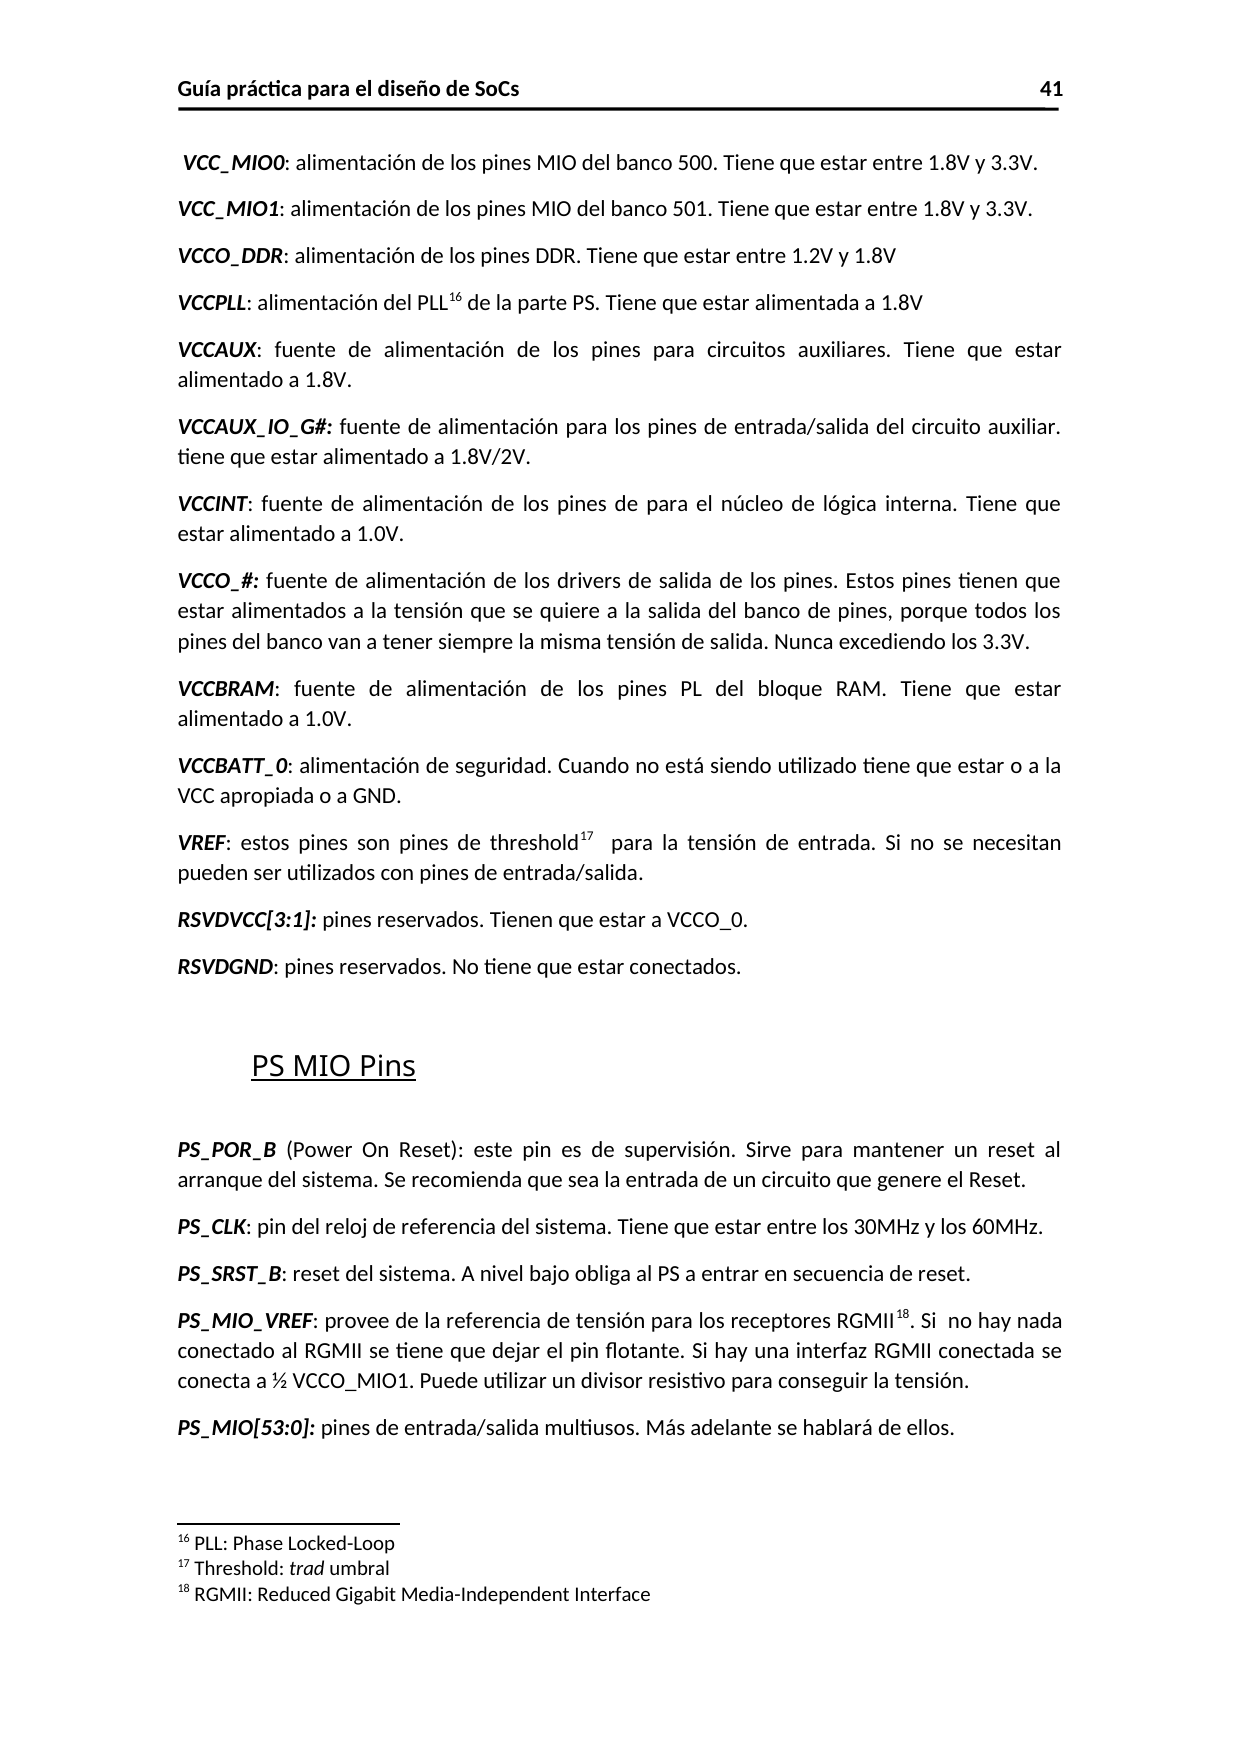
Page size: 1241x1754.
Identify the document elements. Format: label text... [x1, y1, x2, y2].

text VCCBATT_0: alimentación de seguridad. Cuando no está siendo utilizado tiene que estar o a la VCC apropiada o a GND. [177, 751, 1063, 809]
text VCCAUX_IO_G#: fuente de alimentación para los pines de entrada/salida del circuito auxiliar. tiene que estar alimentado a 1.8V/2V. [177, 412, 1063, 470]
text VREF: estos pines son pines de threshold para la tensión de entrada. Si no se necesitan pueden ser utilizados con pines de entrada/salida. [177, 828, 1063, 886]
subtitle PS MIO Pins [251, 1046, 1063, 1085]
text PS_CLK: pin del reloj de referencia del sistema. Tiene que estar entre los 30MHz y los 60MHz. [177, 1212, 1063, 1240]
text VCC_MIO1: alimentación de los pines MIO del banco 501. Tiene que estar entre 1.8V y 3.3V. [177, 194, 1063, 222]
text RSVDGND: pines reservados. No tiene que estar conectados. [177, 952, 1063, 980]
text RSVDVCC[3:1]: pines reservados. Tienen que estar a VCCO_0. [177, 905, 1063, 933]
text PLL: Phase Locked-Loop [177, 1530, 1063, 1556]
text VCCPLL: alimentación del PLL de la parte PS. Tiene que estar alimentada a 1.8V [177, 288, 1063, 316]
text PS_MIO[53:0]: pines de entrada/salida multiusos. Más adelante se hablará de ellos. [177, 1413, 1063, 1441]
text Threshold: trad umbral [177, 1556, 1063, 1581]
text PS_POR_B (Power On Reset): este pin es de supervisión. Sirve para mantener un reset al arranque del sistema. Se recomienda que sea la entrada de un circuito que genere el Reset. [177, 1135, 1063, 1193]
text VCCINT: fuente de alimentación de los pines de para el núcleo de lógica interna. Tiene que estar alimentado a 1.0V. [177, 489, 1063, 547]
text VCCO_#: fuente de alimentación de los drivers de salida de los pines. Estos pines tienen que estar alimentados a la tensión que se quiere a la salida del banco de pines, porque todos los pines del banco van a tener siempre la misma tensión de salida. Nunca excediendo los 3.3V. [177, 566, 1063, 655]
text VCCO_DDR: alimentación de los pines DDR. Tiene que estar entre 1.2V y 1.8V [177, 241, 1063, 269]
text VCCAUX: fuente de alimentación de los pines para circuitos auxiliares. Tiene que estar alimentado a 1.8V. [177, 335, 1063, 393]
text PS_SRST_B: reset del sistema. A nivel bajo obliga al PS a entrar en secuencia de reset. [177, 1259, 1063, 1287]
text VCCBRAM: fuente de alimentación de los pines PL del bloque RAM. Tiene que estar alimentado a 1.0V. [177, 674, 1063, 732]
text VCC_MIO0: alimentación de los pines MIO del banco 500. Tiene que estar entre 1.8V y 3.3V. [177, 148, 1063, 176]
text RGMII: Reduced Gigabit Media-Independent Interface [177, 1581, 1063, 1606]
text PS_MIO_VREF: provee de la referencia de tensión para los receptores RGMII. Si no hay nada conectado al RGMII se tiene que dejar el pin flotante. Si hay una interfaz RGMII conectada se conecta a ½ VCCO_MIO1. Puede utilizar un divisor resistivo para conseguir la tensión. [177, 1306, 1063, 1394]
